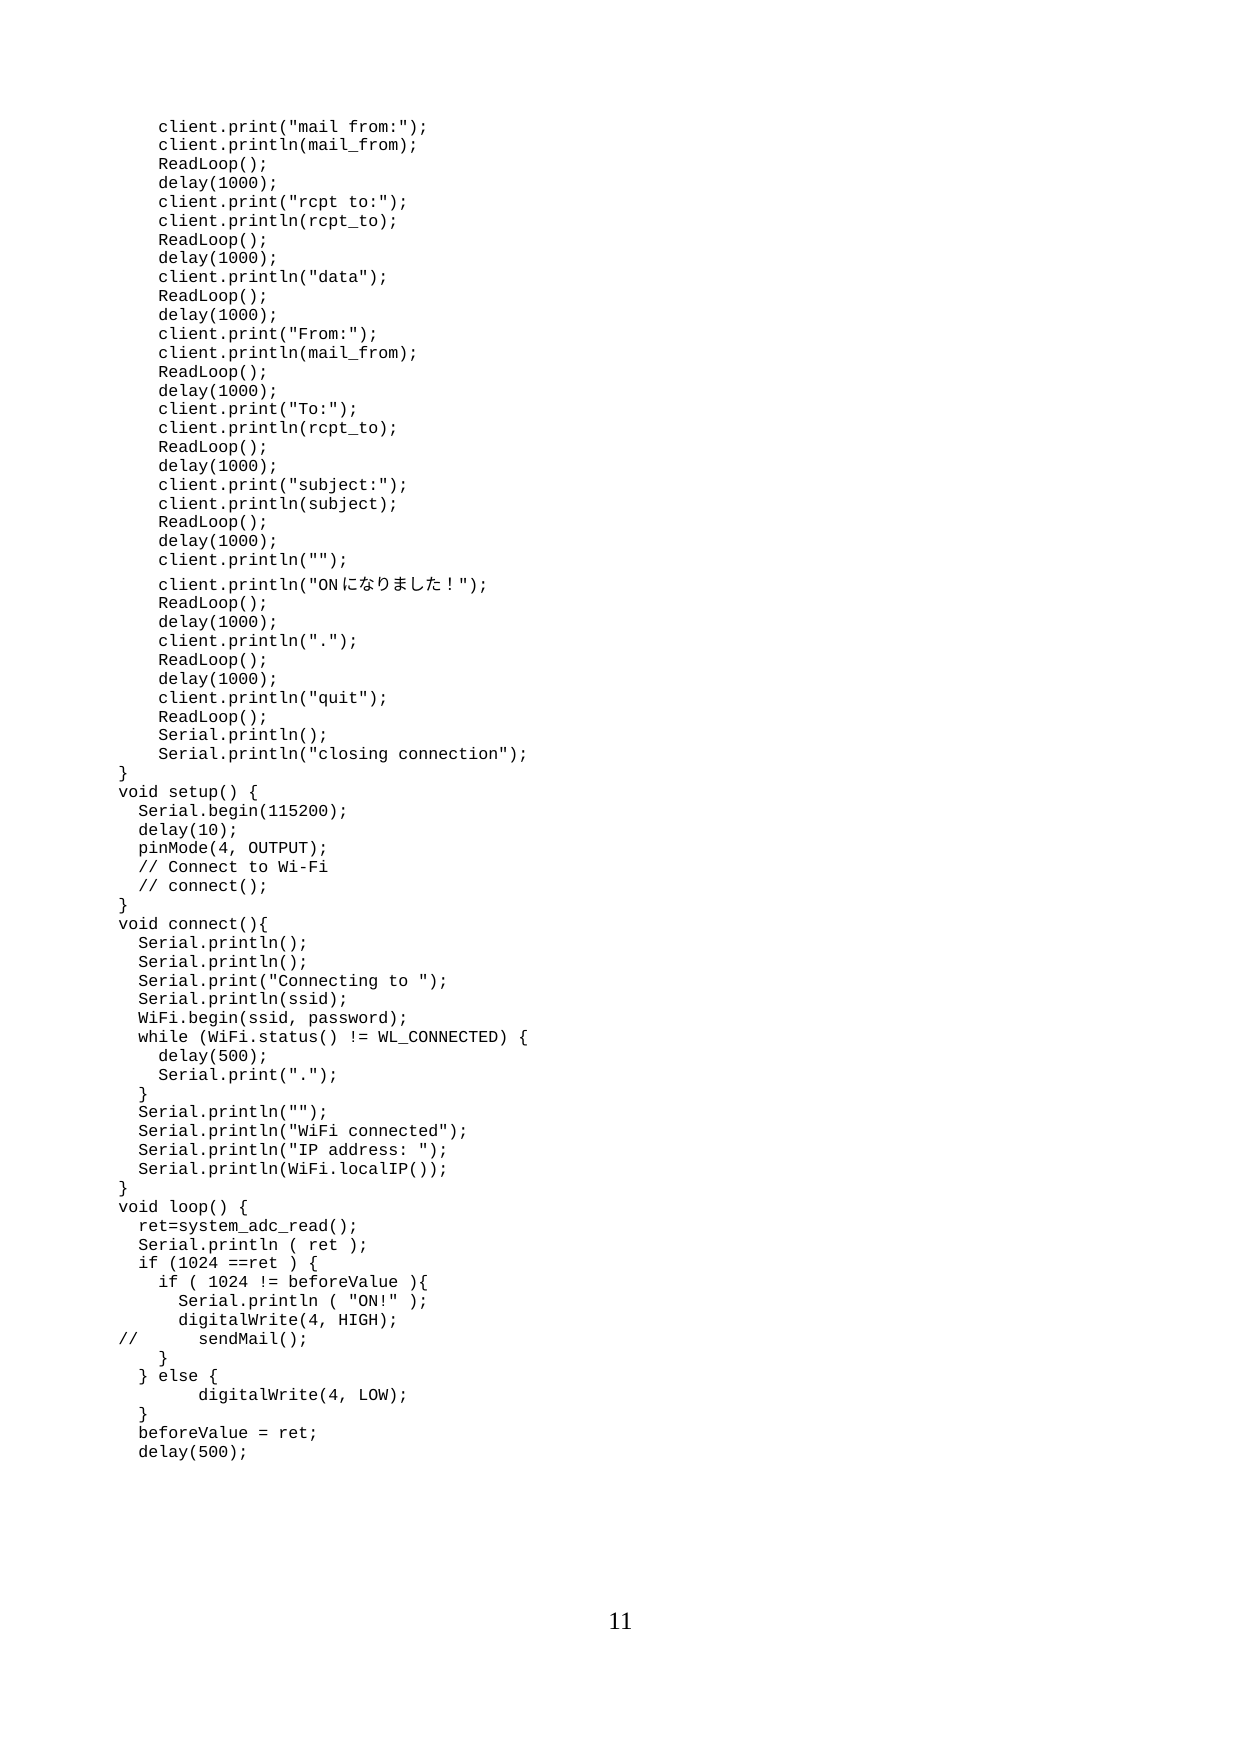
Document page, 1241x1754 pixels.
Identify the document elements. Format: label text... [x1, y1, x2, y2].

text client.print("subject:"); [118, 476, 1122, 495]
text // connect(); [118, 878, 1122, 897]
text Serial.println(); [118, 727, 1122, 746]
text while (WiFi.status() != WL_CONNECTED) { [118, 1029, 1122, 1047]
text client.println(""); [118, 552, 1122, 571]
text client.println(rcpt_to); [118, 212, 1122, 231]
text ReadLoop(); [118, 514, 1122, 533]
text Serial.begin(115200); [118, 802, 1122, 821]
text delay(1000); [118, 382, 1122, 401]
text void loop() { [118, 1198, 1122, 1217]
text client.println("data"); [118, 269, 1122, 288]
text client.println(mail_from); [118, 137, 1122, 156]
text client.println("."); [118, 633, 1122, 652]
text ReadLoop(); [118, 595, 1122, 614]
text ret=system_adc_read(); [118, 1217, 1122, 1236]
text delay(500); [118, 1443, 1122, 1462]
text delay(1000); [118, 457, 1122, 476]
text Serial.println("IP address: "); [118, 1142, 1122, 1161]
text client.print("To:"); [118, 401, 1122, 420]
text ReadLoop(); [118, 156, 1122, 175]
text ReadLoop(); [118, 231, 1122, 250]
text } [118, 1085, 1122, 1104]
text ReadLoop(); [118, 652, 1122, 670]
text WiFi.begin(ssid, password); [118, 1010, 1122, 1029]
text if (1024 ==ret ) { [118, 1255, 1122, 1274]
text client.println("quit"); [118, 689, 1122, 708]
text Serial.println(""); [118, 1104, 1122, 1123]
text Serial.println(WiFi.localIP()); [118, 1161, 1122, 1179]
text } else { [118, 1368, 1122, 1387]
text Serial.println ( ret ); [118, 1236, 1122, 1255]
text // sendMail(); [118, 1330, 1122, 1349]
text Serial.print("Connecting to "); [118, 972, 1122, 991]
text client.print("From:"); [118, 326, 1122, 344]
text void setup() { [118, 783, 1122, 802]
text client.println(rcpt_to); [118, 420, 1122, 439]
text } [118, 1349, 1122, 1368]
text delay(1000); [118, 614, 1122, 633]
text delay(1000); [118, 670, 1122, 689]
text delay(10); [118, 821, 1122, 840]
text Serial.println("WiFi connected"); [118, 1123, 1122, 1142]
text client.print("rcpt to:"); [118, 193, 1122, 212]
text Serial.println(); [118, 953, 1122, 972]
text pinMode(4, OUTPUT); [118, 840, 1122, 859]
text delay(1000); [118, 175, 1122, 193]
text client.println(mail_from); [118, 344, 1122, 363]
text delay(1000); [118, 250, 1122, 269]
text Serial.println ( "ON!" ); [118, 1293, 1122, 1311]
text ReadLoop(); [118, 363, 1122, 382]
text delay(500); [118, 1047, 1122, 1066]
text delay(1000); [118, 533, 1122, 552]
text if ( 1024 != beforeValue ){ [118, 1274, 1122, 1293]
text } [118, 765, 1122, 783]
text digitalWrite(4, LOW); [118, 1387, 1122, 1406]
text } [118, 1406, 1122, 1424]
text client.println("ONになりました！"); [118, 571, 1122, 595]
text Serial.println("closing connection"); [118, 746, 1122, 765]
text // Connect to Wi-Fi [118, 859, 1122, 878]
text client.println(subject); [118, 495, 1122, 514]
text ReadLoop(); [118, 439, 1122, 457]
text } [118, 897, 1122, 916]
text ReadLoop(); [118, 708, 1122, 727]
text delay(1000); [118, 307, 1122, 326]
text digitalWrite(4, HIGH); [118, 1311, 1122, 1330]
text ReadLoop(); [118, 288, 1122, 307]
text Serial.println(); [118, 934, 1122, 953]
text } [118, 1179, 1122, 1198]
text Serial.println(ssid); [118, 991, 1122, 1010]
text void connect(){ [118, 916, 1122, 934]
text client.print("mail from:"); [118, 118, 1122, 137]
text Serial.print("."); [118, 1066, 1122, 1085]
text beforeValue = ret; [118, 1424, 1122, 1443]
